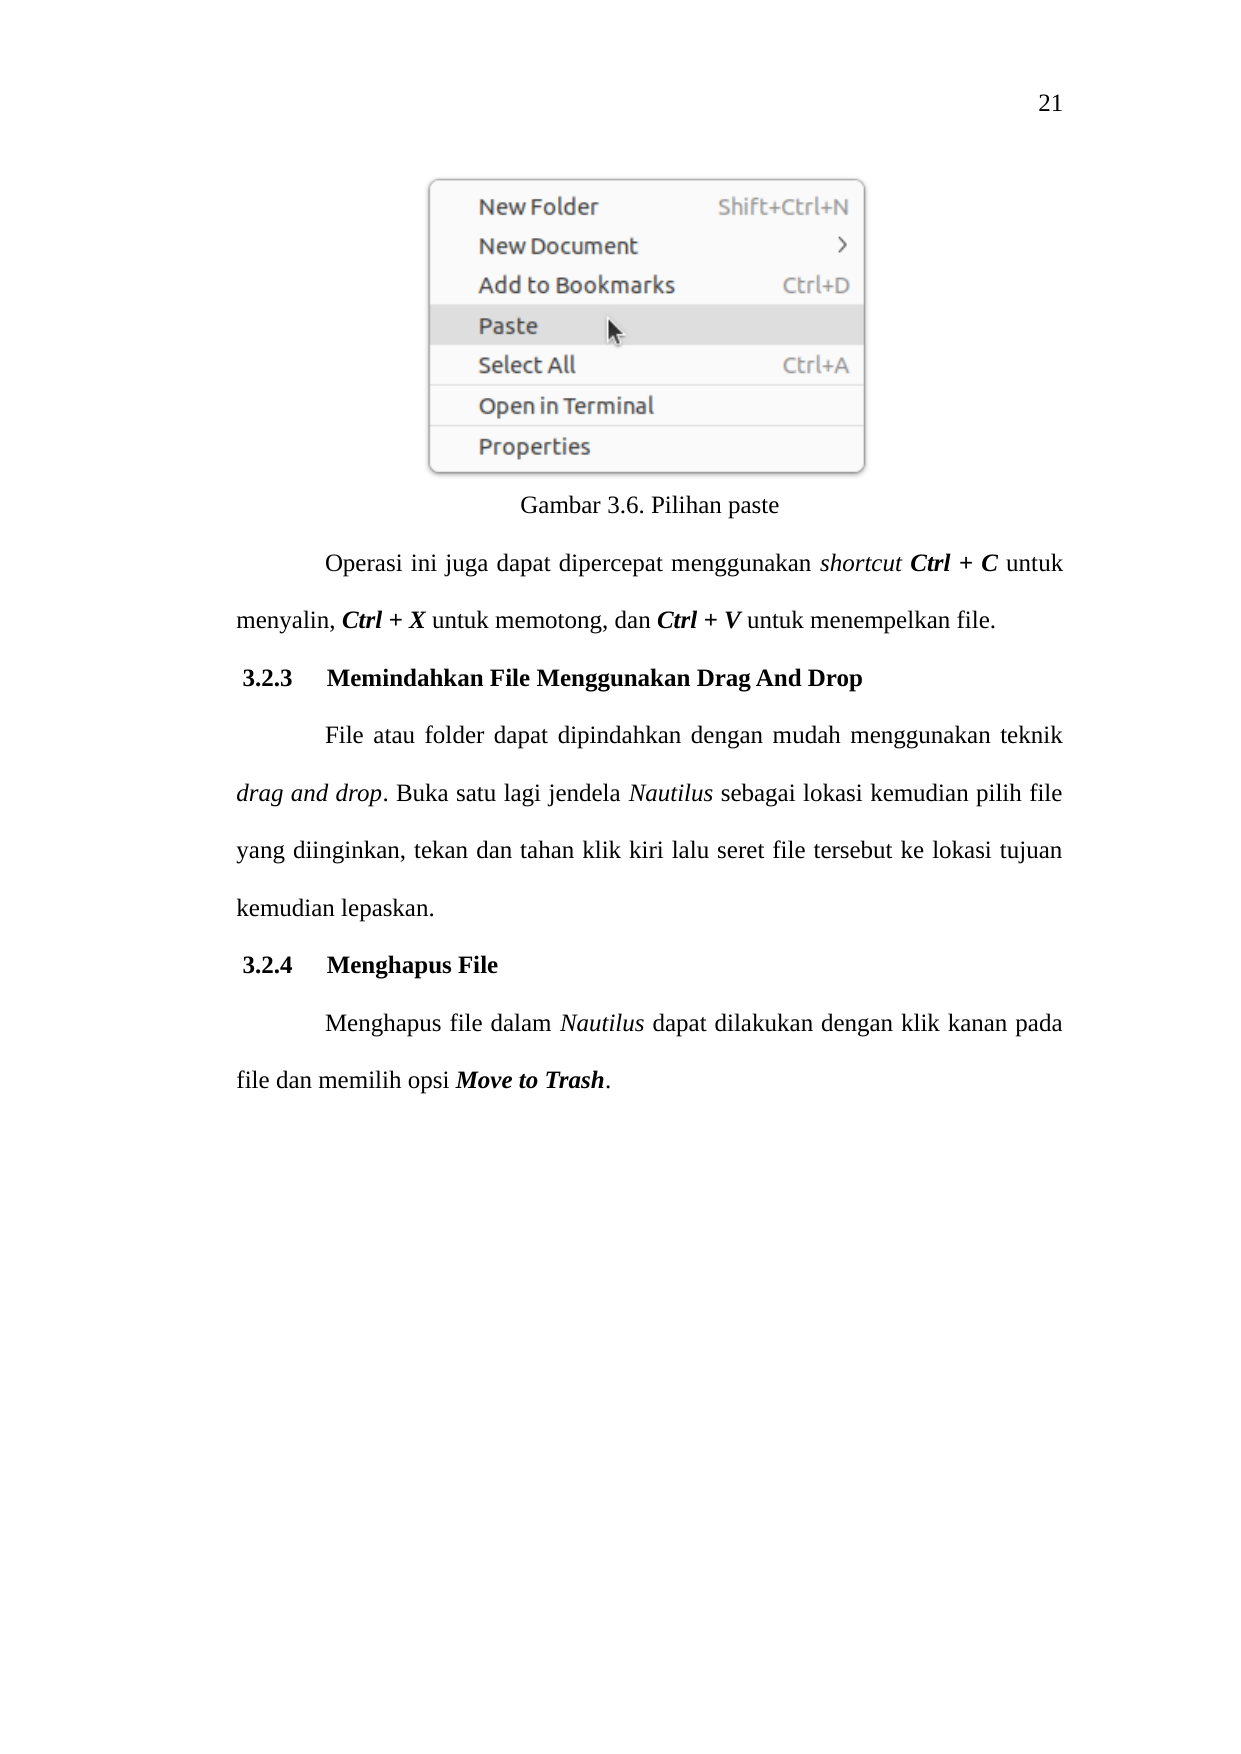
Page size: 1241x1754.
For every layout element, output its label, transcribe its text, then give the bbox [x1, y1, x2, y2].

text Gambar 3.6. Pilihan paste [414, 491, 886, 519]
subtitle Menghapus File [236, 950, 1063, 979]
text Menghapus file dalam Nautilus dapat dilakukan dengan klik kanan pada file dan memilih opsi Move to Trash. [236, 1008, 1063, 1094]
text Operasi ini juga dapat dipercepat menggunakan shortcut Ctrl + C untuk menyalin, Ctrl + X untuk memotong, dan Ctrl + V untuk menempelkan file. [236, 548, 1063, 634]
picture [413, 165, 886, 491]
text File atau folder dapat dipindahkan dengan mudah menggunakan teknik drag and drop. Buka satu lagi jendela Nautilus sebagai lokasi kemudian pilih file yang diinginkan, tekan dan tahan klik kiri lalu seret file tersebut ke lokasi tujuan kemudian lepaskan. [236, 720, 1063, 922]
subtitle Memindahkan File Menggunakan Drag and Drop [236, 663, 1063, 692]
